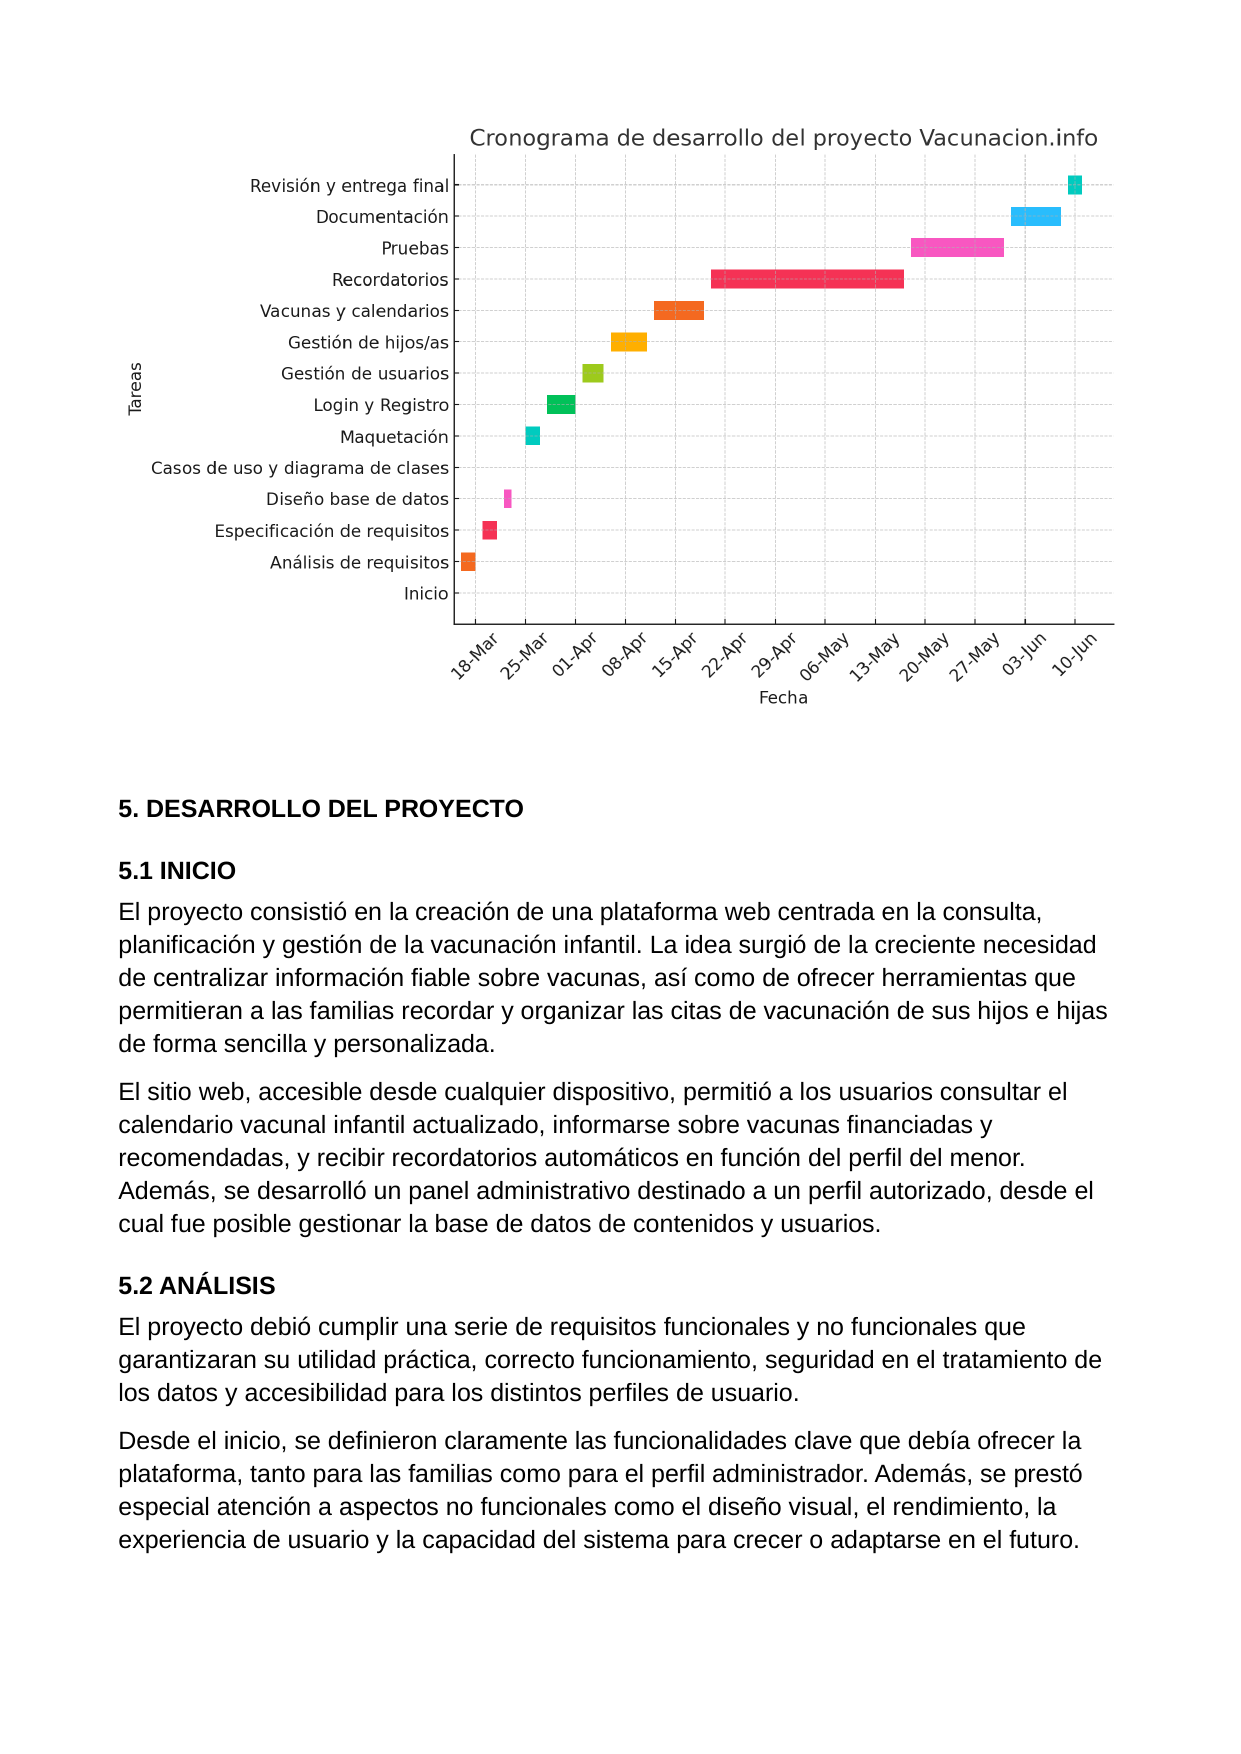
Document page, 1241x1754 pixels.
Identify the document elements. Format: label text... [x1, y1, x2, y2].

text El proyecto consistió en la creación de una plataforma web centrada en la consulta, planificación y gestión de la vacunación infantil. La idea surgió de la creciente necesidad de centralizar información fiable sobre vacunas, así como de ofrecer herramientas que permitieran a las familias recordar y organizar las citas de vacunación de sus hijos e hijas de forma sencilla y personalizada. [118, 897, 1122, 1058]
text Desde el inicio, se definieron claramente las funcionalidades clave que debía ofrecer la plataforma, tanto para las familias como para el perfil administrador. Además, se prestó especial atención a aspectos no funcionales como el diseño visual, el rendimiento, la experiencia de usuario y la capacidad del sistema para crecer o adaptarse en el futuro. [118, 1426, 1122, 1553]
subtitle 5. DESARROLLO DEL PROYECTO [118, 793, 1122, 822]
picture [118, 118, 1123, 717]
text El sitio web, accesible desde cualquier dispositivo, permitió a los usuarios consultar el calendario vacunal infantil actualizado, informarse sobre vacunas financiadas y recomendadas, y recibir recordatorios automáticos en función del perfil del menor. Además, se desarrolló un panel administrativo destinado a un perfil autorizado, desde el cual fue posible gestionar la base de datos de contenidos y usuarios. [118, 1077, 1122, 1237]
subtitle 5.1 INICIO [118, 856, 1122, 884]
text El proyecto debió cumplir una serie de requisitos funcionales y no funcionales que garantizaran su utilidad práctica, correcto funcionamiento, seguridad en el tratamiento de los datos y accesibilidad para los distintos perfiles de usuario. [118, 1312, 1122, 1407]
subtitle 5.2 ANÁLISIS [118, 1271, 1122, 1299]
